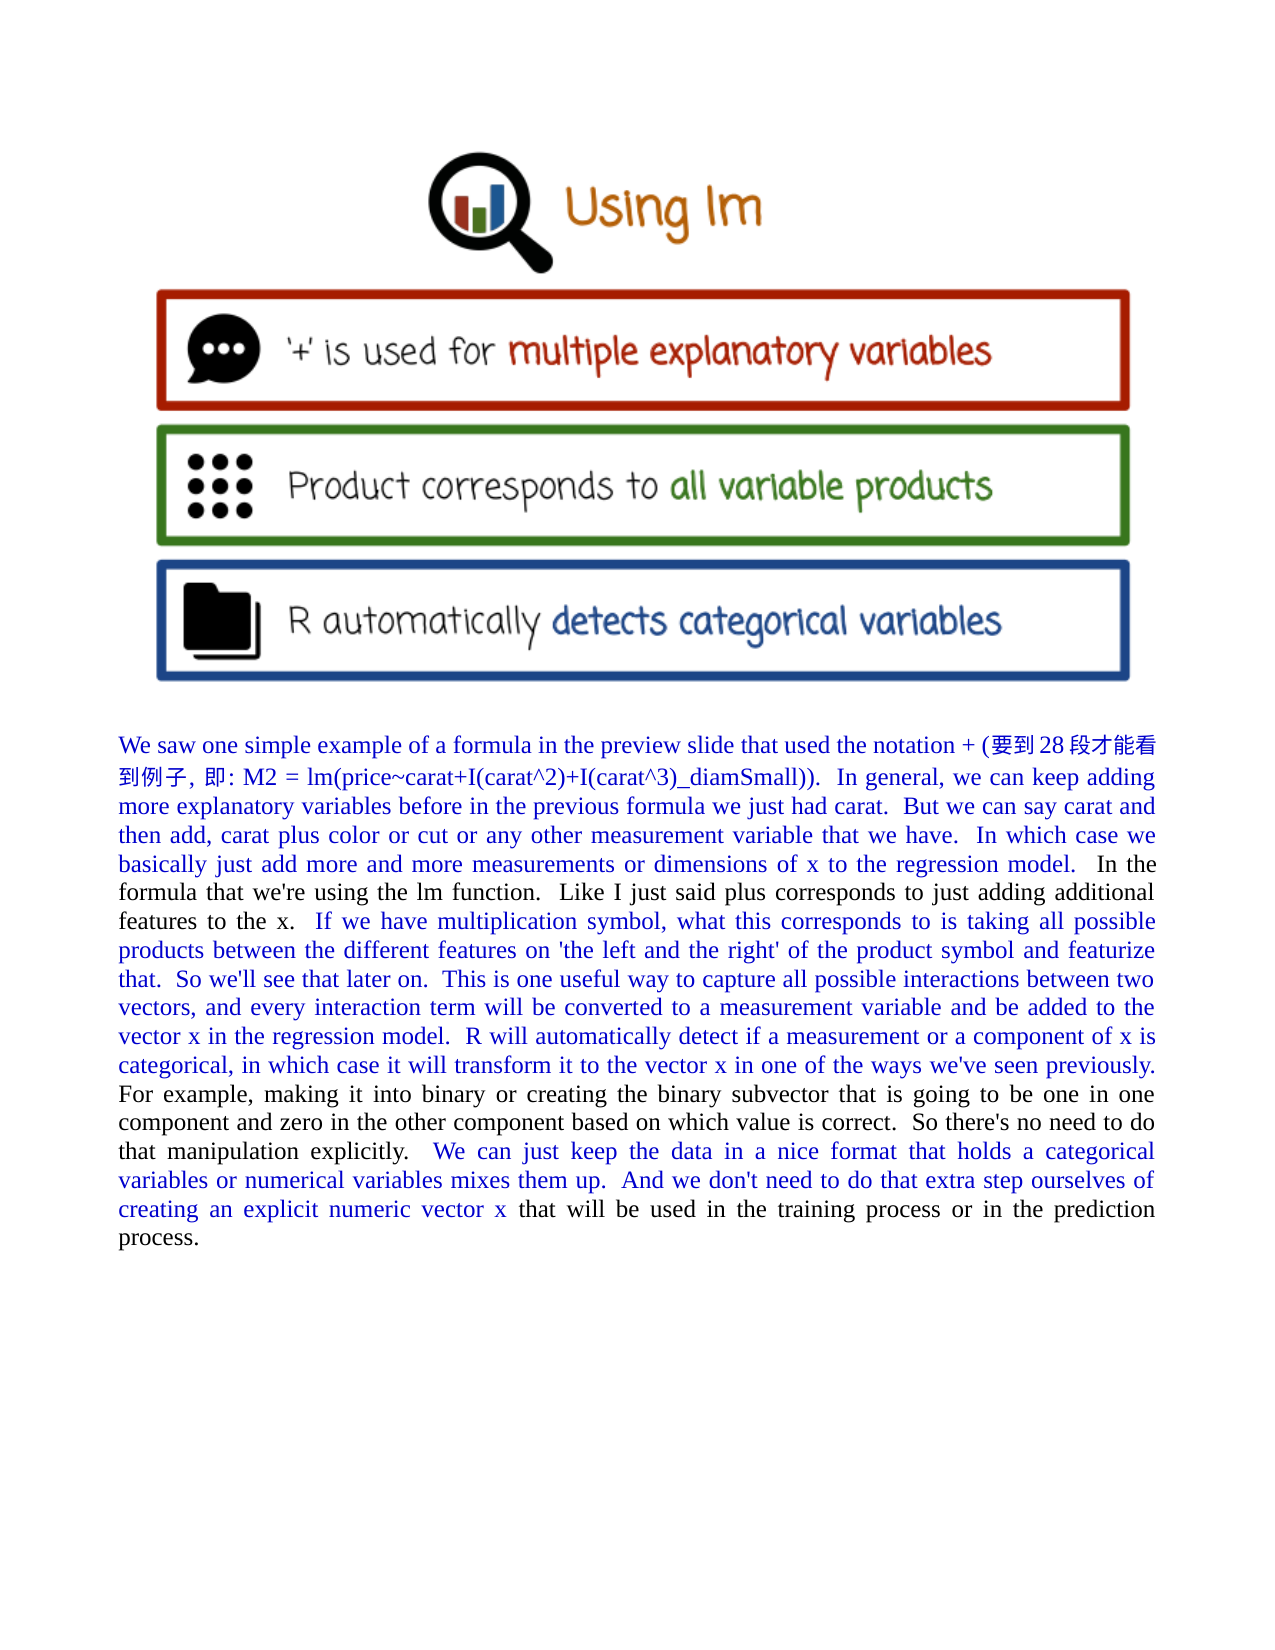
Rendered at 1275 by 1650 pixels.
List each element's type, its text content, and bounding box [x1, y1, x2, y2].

text We saw one simple example of a formula in the preview slide that used the notation + (要到28段才能看到例子, 即: M2 = lm(price~carat+I(carat^2)+I(carat^3)_diamSmall)). In general, we can keep adding more explanatory variables before in the previous formula we just had carat. But we can say carat and then add, carat plus color or cut or any other measurement variable that we have. In which case we basically just add more and more measurements or dimensions of x to the regression model. In the formula that we're using the lm function. Like I just said plus corresponds to just adding additional features to the x. If we have multiplication symbol, what this corresponds to is taking all possible products between the different features on 'the left and the right' of the product symbol and featurize that. So we'll see that later on. This is one useful way to capture all possible interactions between two vectors, and every interaction term will be converted to a measurement variable and be added to the vector x in the regression model. R will automatically detect if a measurement or a component of x is categorical, in which case it will transform it to the vector x in one of the ways we've seen previously. For example, making it into binary or creating the binary subvector that is going to be one in one component and zero in the other component based on which value is correct. So there's no need to do that manipulation explicitly. We can just keep the data in a nice format that holds a categorical variables or numerical variables mixes them up. And we don't need to do that extra step ourselves of creating an explicit numeric vector x that will be used in the training process or in the prediction process. [118, 728, 1157, 1251]
picture [118, 146, 1157, 699]
